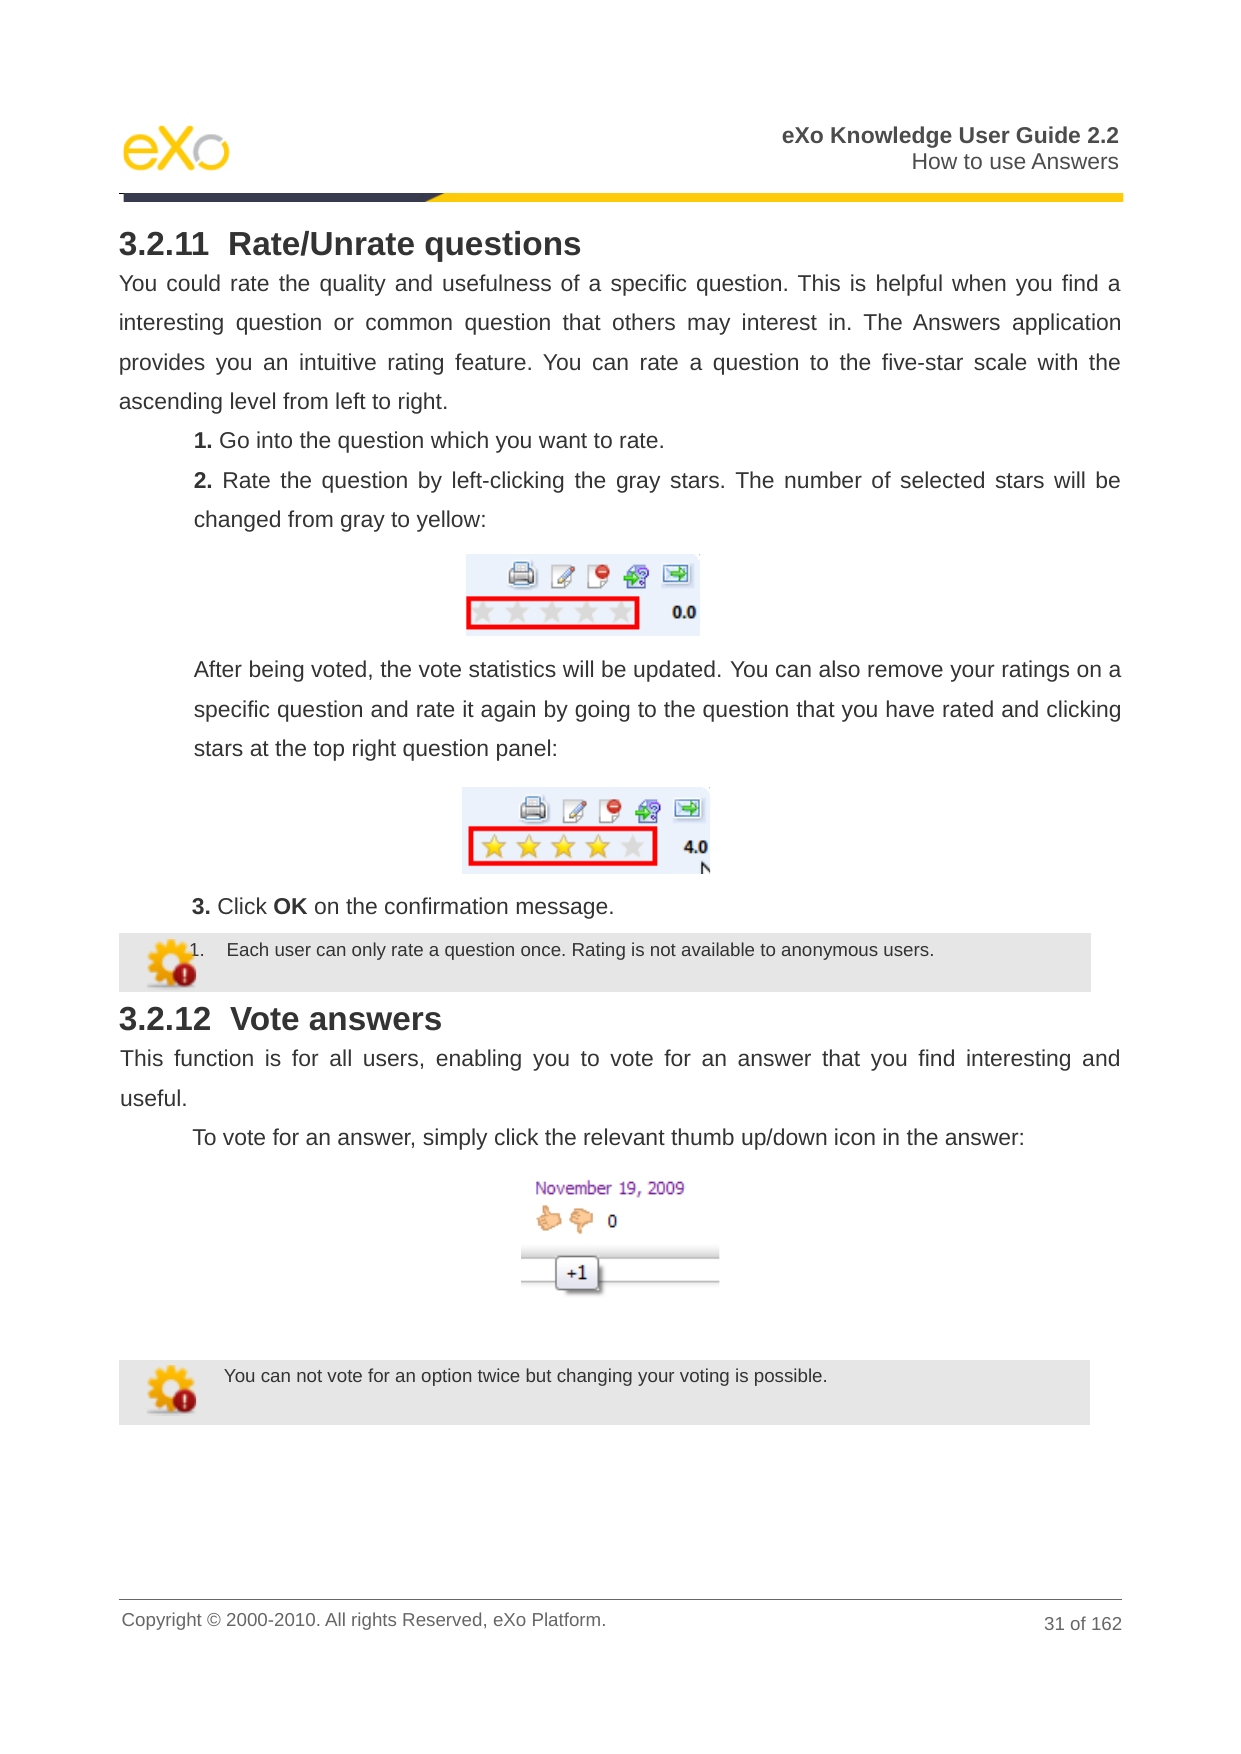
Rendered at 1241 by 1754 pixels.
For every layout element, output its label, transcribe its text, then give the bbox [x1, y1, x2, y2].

list 2. Rate the question by left-clicking the gray stars. The number of selected stars will be changed from gray to yellow: [156, 467, 1122, 533]
picture [465, 554, 701, 636]
table_header [119, 933, 219, 939]
picture [146, 1365, 197, 1416]
picture [521, 1171, 720, 1300]
picture [146, 939, 197, 990]
table_header You can not vote for an option twice but changing your voting is possible. [217, 1360, 1090, 1425]
table_header [119, 1360, 217, 1425]
picture [123, 193, 1124, 202]
text You could rate the quality and usefulness of a specific question. This is helpful when you find a interesting question or common question that others may interest in. The Answers application provides you an intuitive rating feature. You can rate a question to the five-star scale with the ascending level from left to right. [118, 269, 1122, 414]
table_header [119, 940, 146, 989]
table_header [197, 940, 219, 989]
table_header Each user can only rate a question once. Rating is not available to anonymous users. [219, 933, 1091, 992]
subtitle Rate/Unrate questions [118, 223, 1122, 262]
picture [123, 125, 230, 171]
list After being voted, the vote statistics will be updated. You can also remove your ratings on a specific question and rate it again by going to the question that you have rated and clicking stars at the top right question panel: [156, 546, 1122, 762]
list This function is for all users, enabling you to vote for an answer that you find interesting and useful. [82, 1045, 1122, 1111]
subtitle Vote answers [118, 999, 1122, 1038]
text To vote for an answer, simply click the relevant thumb up/down icon in the answer: [192, 1124, 1122, 1151]
list 3. Click OK on the confirmation message. [84, 893, 1122, 920]
list 1. Go into the question which you want to rate. [156, 427, 1122, 454]
picture [461, 787, 711, 874]
